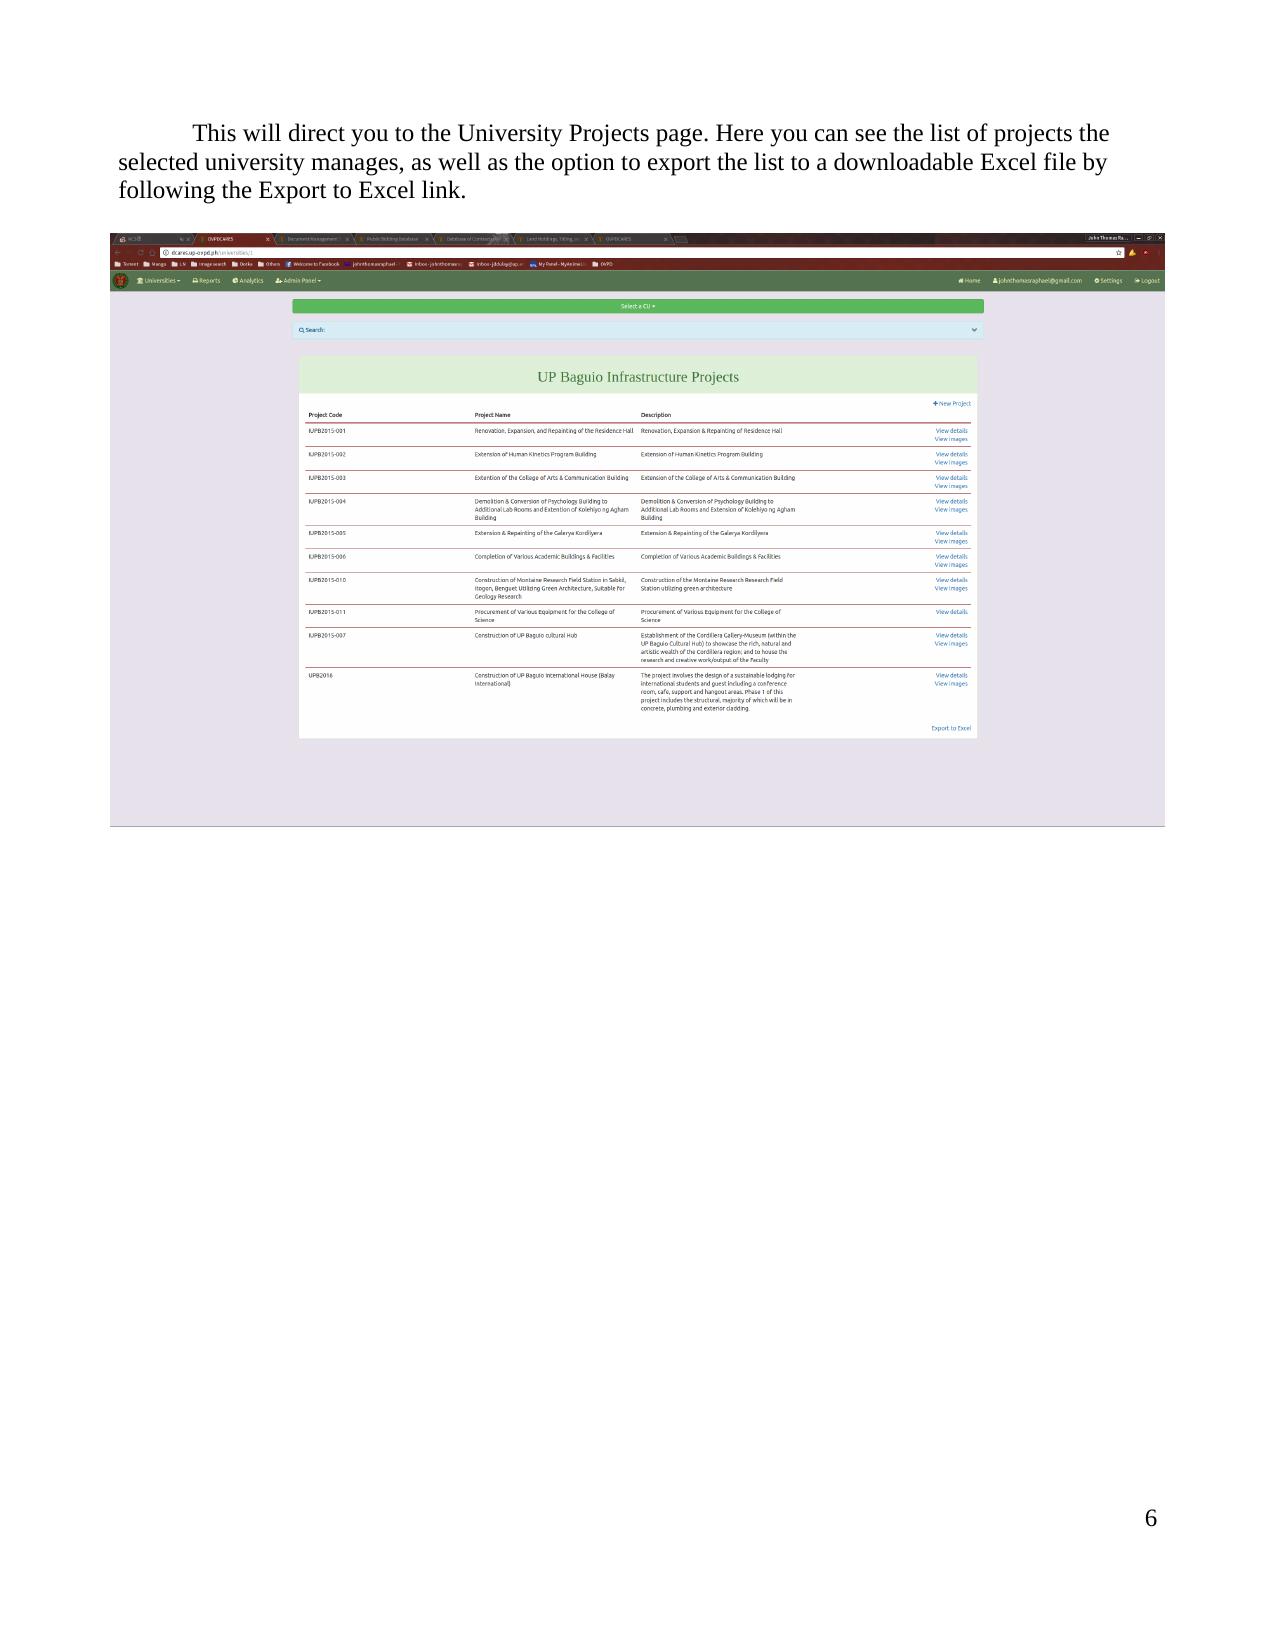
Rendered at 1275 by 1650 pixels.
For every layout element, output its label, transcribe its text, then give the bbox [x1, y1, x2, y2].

picture [110, 233, 1165, 827]
text This will direct you to the University Projects page. Here you can see the list of projects the selected university manages, as well as the option to export the list to a downloadable Excel file by following the Export to Excel link. [118, 118, 1157, 204]
